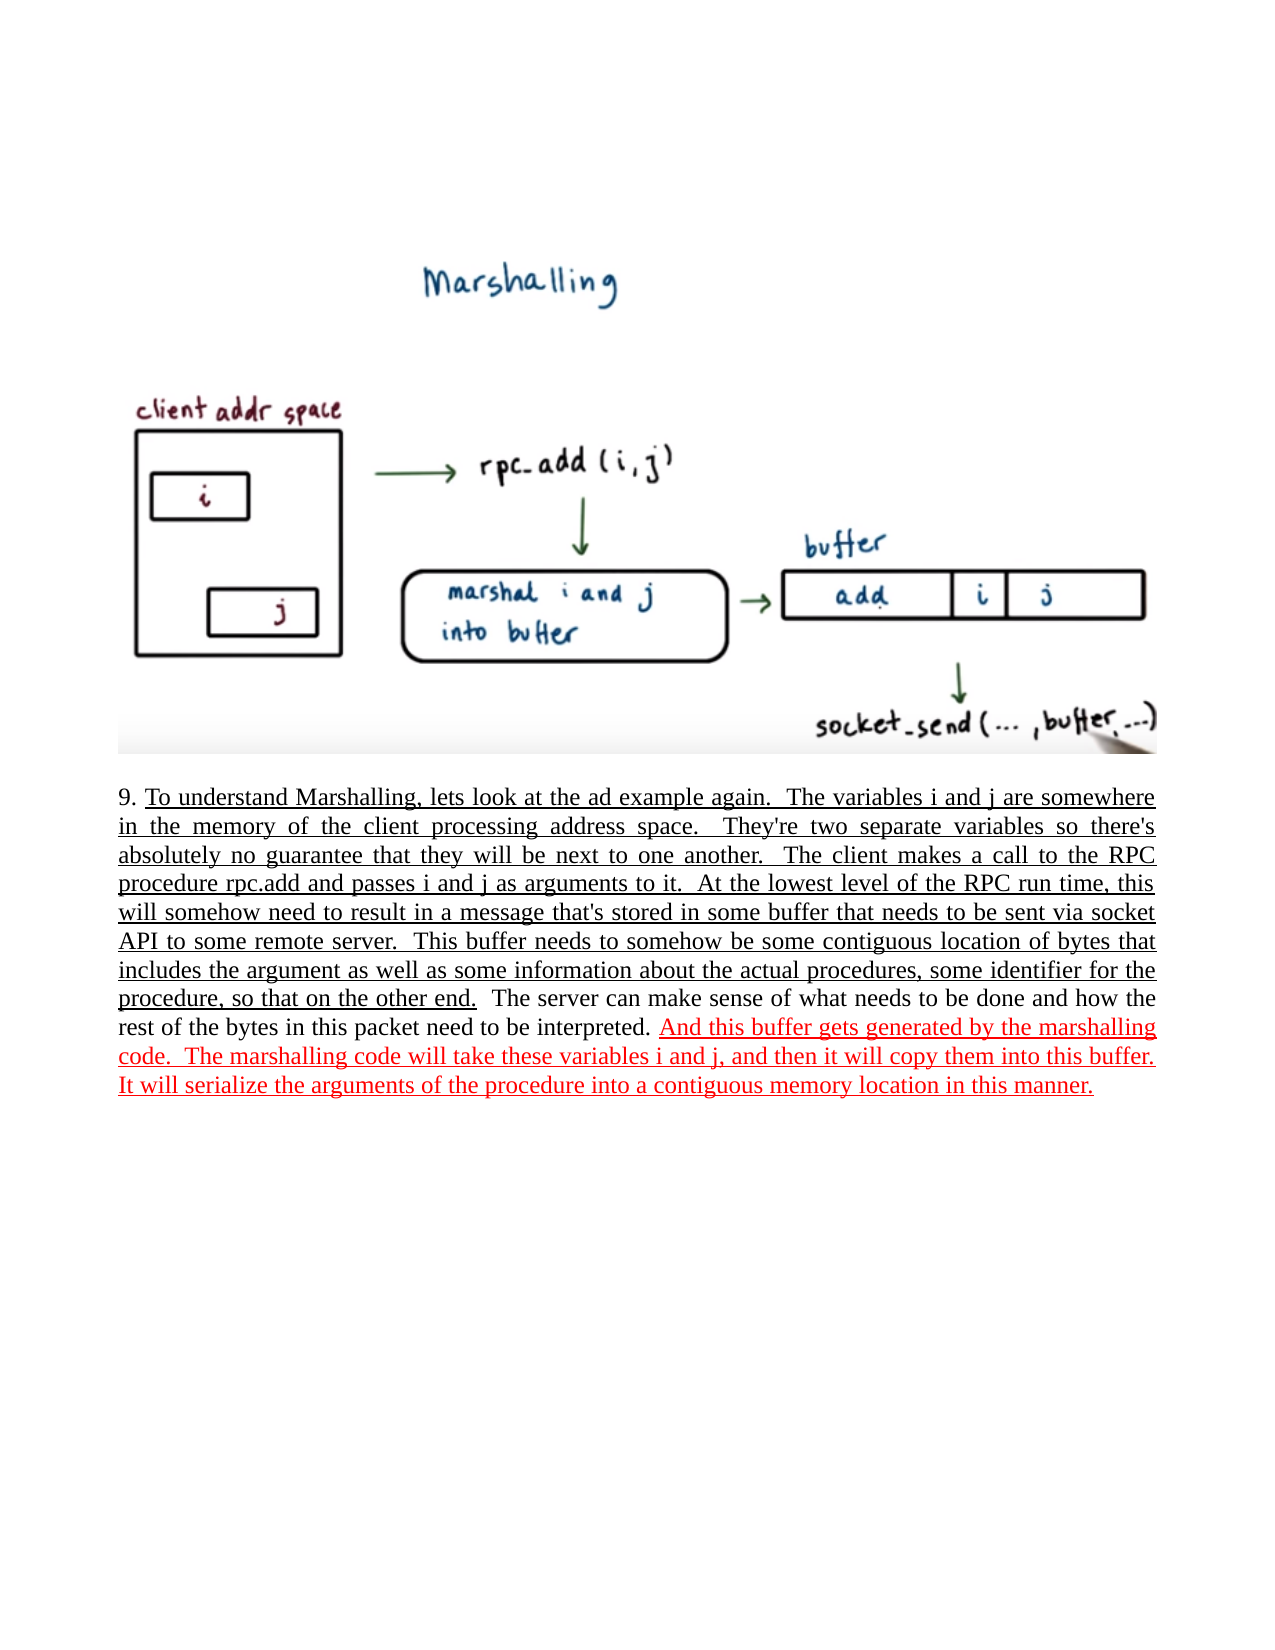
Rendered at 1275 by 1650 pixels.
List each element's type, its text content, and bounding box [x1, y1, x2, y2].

text procedure, so that on the other end. The server can make sense of what needs to be done and how the rest of the bytes in this packet need to be interpreted. And this buffer gets generated by the marshalling code. The marshalling code will take these variables i and j, and then it will copy them into this buffer. It will serialize the arguments of the procedure into a contiguous memory location in this manner. [118, 981, 1157, 1098]
text procedure rpc.add and passes i and j as arguments to it. At the lowest level of the RPC run time, this will somehow need to result in a message that's stored in some buffer that needs to be sent via socket API to some remote server. This buffer needs to somehow be some contiguous location of bytes that [118, 866, 1157, 951]
picture [118, 261, 1157, 754]
text includes the argument as well as some information about the actual procedures, some identifier for the [118, 952, 1157, 980]
text 9. To understand Marshalling, lets look at the ad example again. The variables i and j are somewhere in the memory of the client processing address space. They're two separate variables so there's absolutely no guarantee that they will be next to one another. The client makes a call to the RPC [118, 782, 1157, 865]
